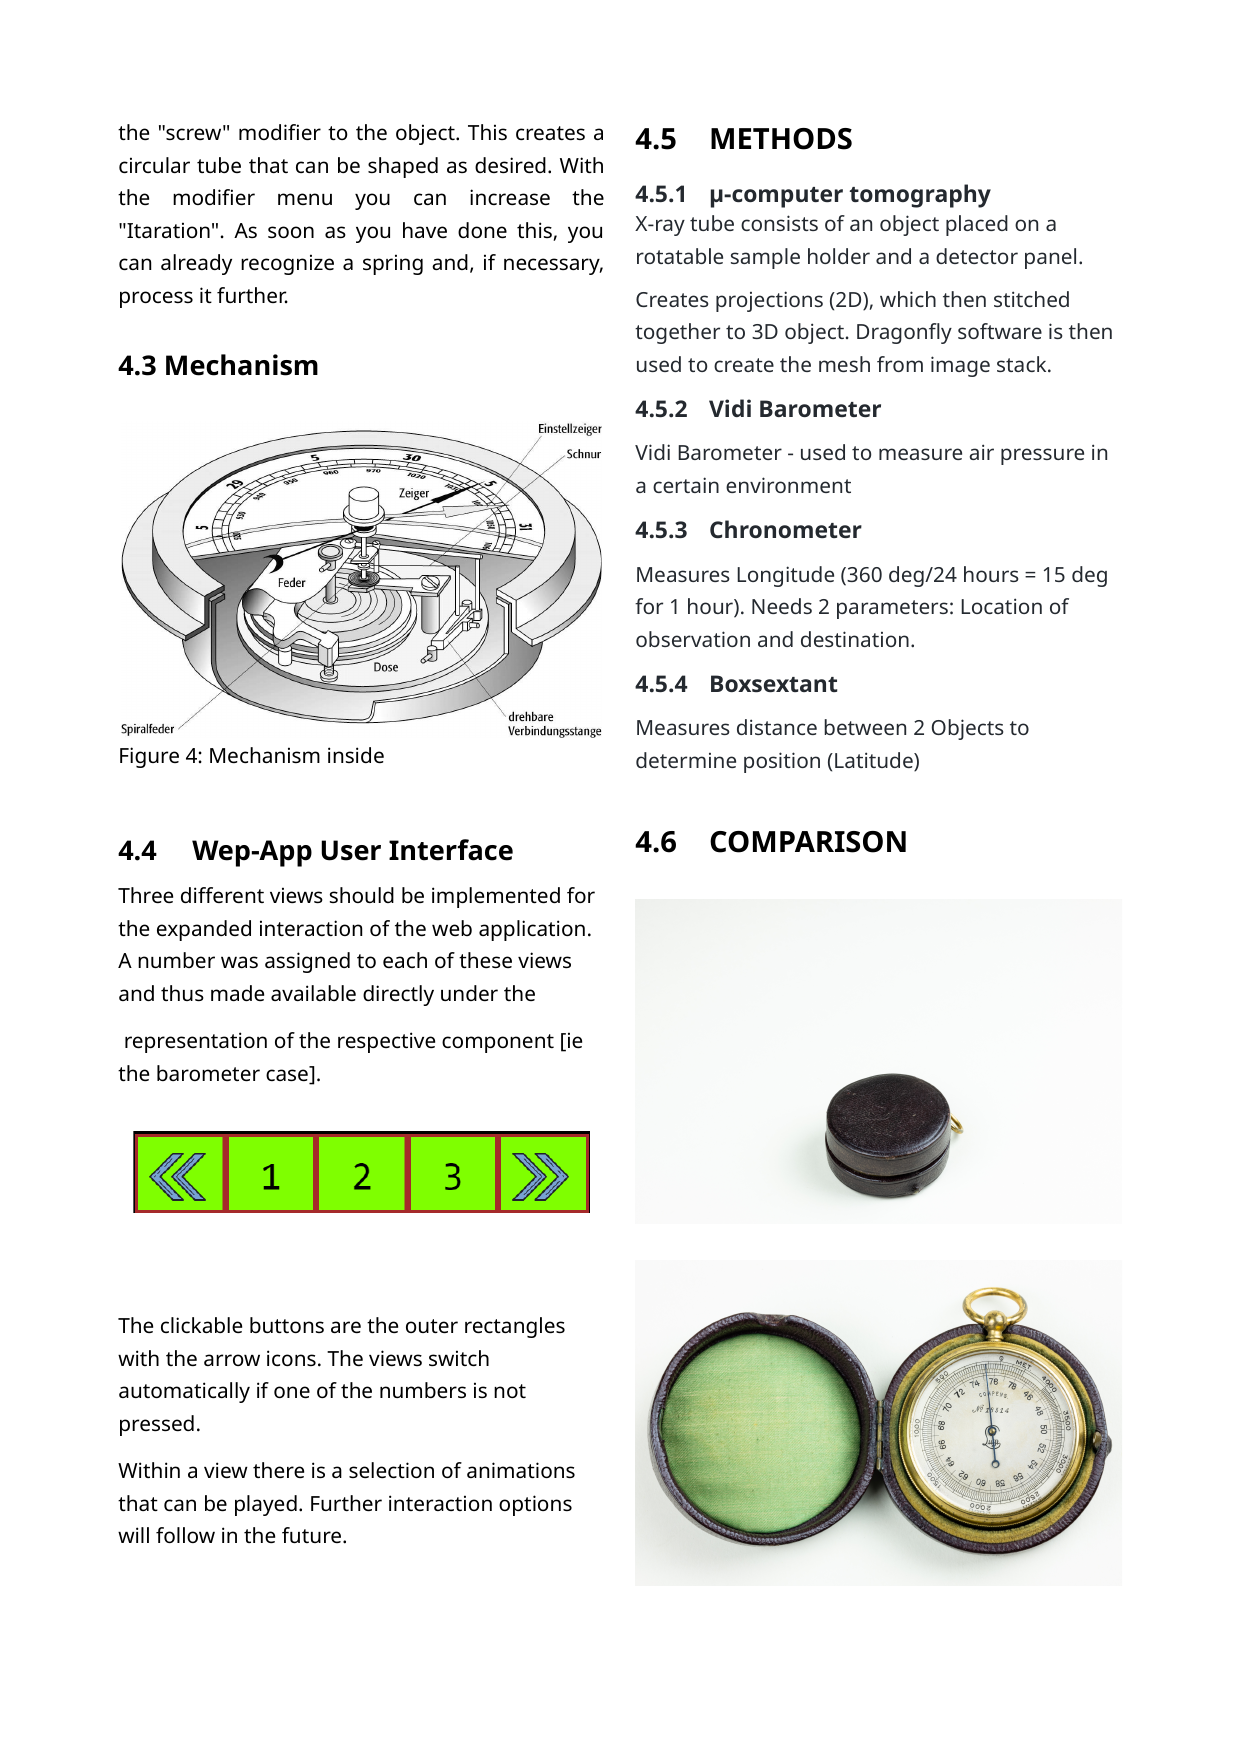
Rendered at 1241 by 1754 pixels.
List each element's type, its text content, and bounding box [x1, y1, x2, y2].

text X-ray tube consists of an object placed on a rotatable sample holder and a detector panel. [635, 209, 1122, 271]
text 4.6 COMPARISON [635, 821, 1122, 861]
picture [121, 421, 602, 738]
subtitle 4.5.1 μ-computer tomography [635, 178, 1122, 209]
text Figure 4: Mechanism inside [118, 421, 605, 770]
text 4.3 Mechanism [118, 346, 605, 383]
text 4.5.2 Vidi Barometer [635, 393, 1122, 424]
text The clickable buttons are the outer rectangles with the arrow icons. The views switch automatically if one of the numbers is not pressed. [118, 1311, 605, 1437]
text the "screw" modifier to the object. This creates a circular tube that can be shaped as desired. With the modifier menu you can increase the "Itaration". As soon as you have done this, you can already recognize a spring and, if necessary, process it further. [118, 118, 605, 309]
picture [133, 1131, 590, 1213]
text representation of the respective component [ie the barometer case]. [118, 1026, 605, 1087]
text Creates projections (2D), which then stitched together to 3D object. Dragonfly software is then used to create the mesh from image stack. [635, 285, 1122, 378]
text Measures distance between 2 Objects to determine position (Latitude) [635, 713, 1122, 774]
text 4.5.4 Boxsextant [635, 667, 1122, 699]
subtitle 4.4 Wep-App User Interface [118, 832, 605, 869]
text 4.5.3 Chronometer [635, 514, 1122, 545]
picture [635, 899, 1123, 1224]
picture [635, 1260, 1123, 1586]
text Measures Longitude (360 deg/24 hours = 15 deg for 1 hour). Needs 2 parameters: Location of observation and destination. [635, 560, 1122, 653]
text Three different views should be implemented for the expanded interaction of the web application. A number was assigned to each of these views and thus made available directly under the [118, 881, 605, 1007]
text 4.5 METHODS [635, 118, 1122, 158]
text Within a view there is a selection of animations that can be played. Further interaction options will follow in the future. [118, 1456, 605, 1550]
text Vidi Barometer - used to measure air pressure in a certain environment [635, 438, 1122, 499]
